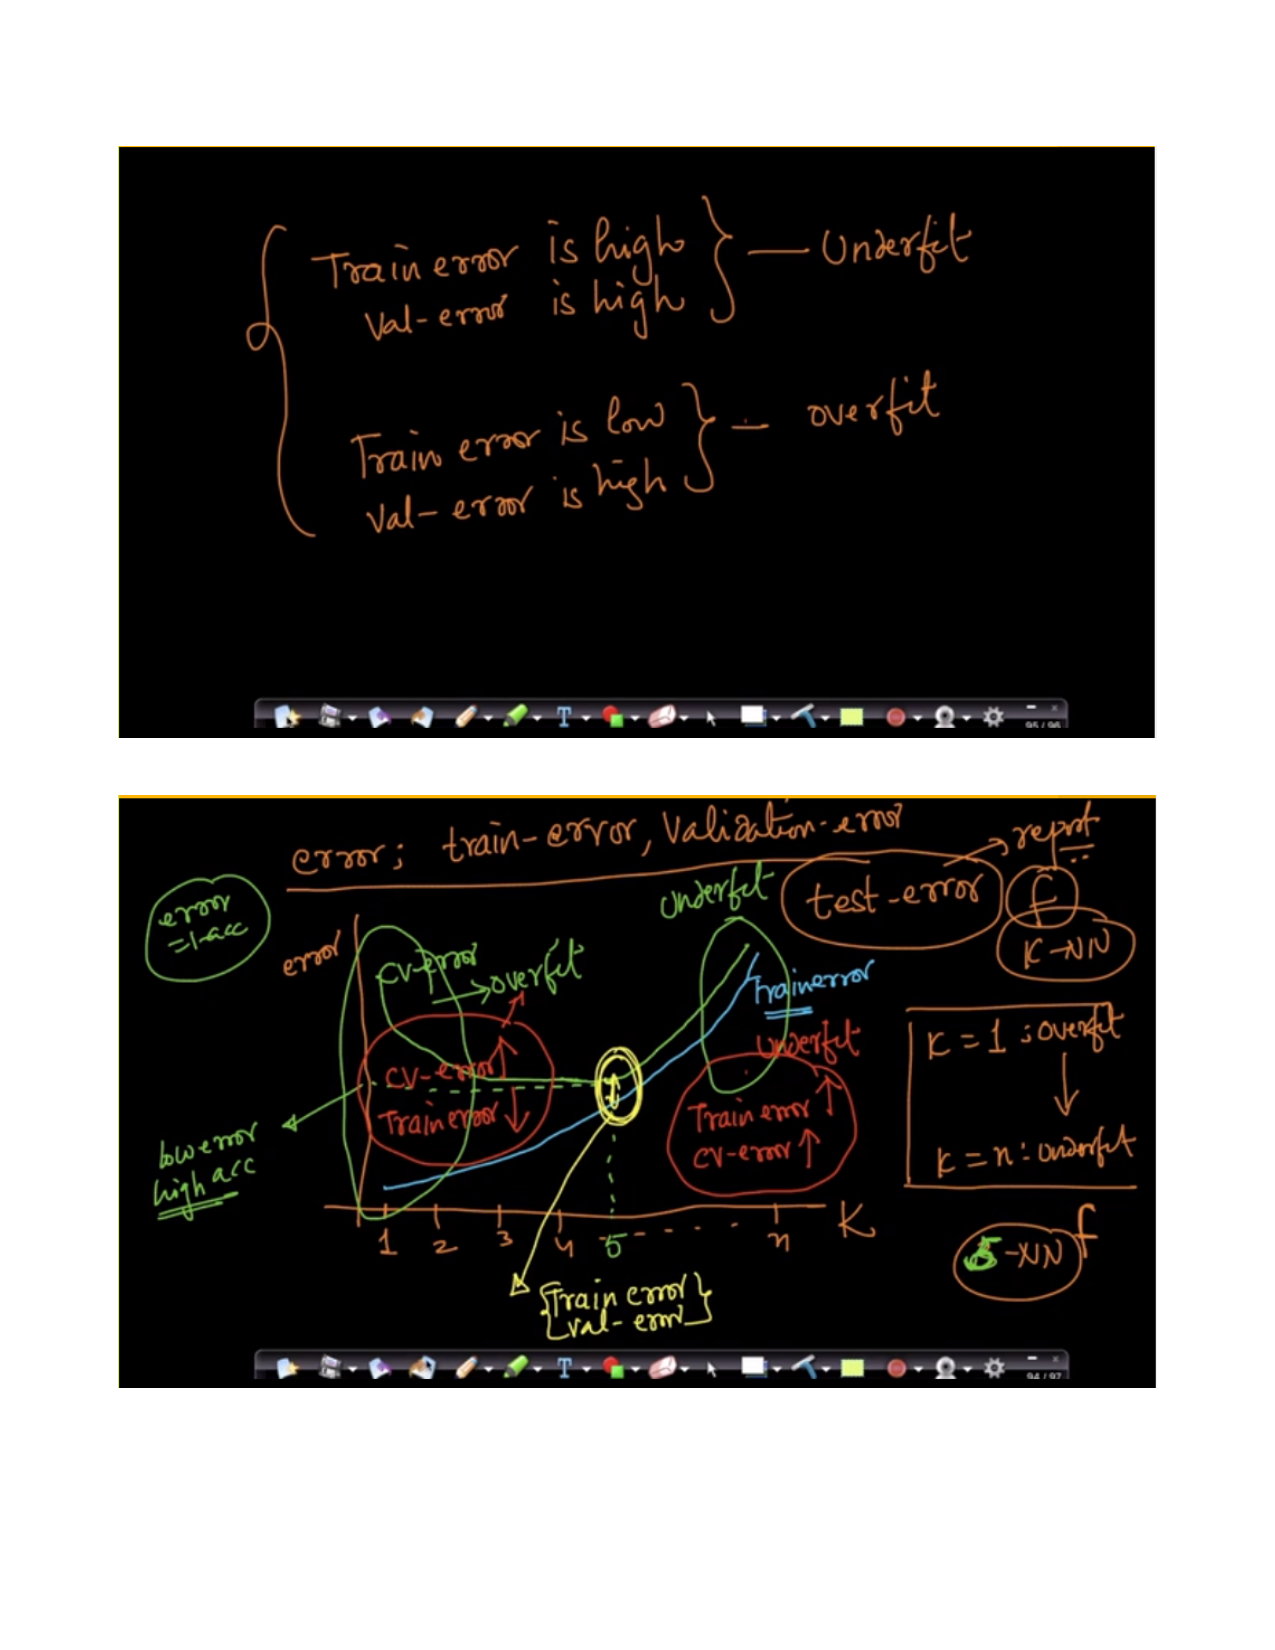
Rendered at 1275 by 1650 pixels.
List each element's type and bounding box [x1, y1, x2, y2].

picture [118, 795, 1157, 1388]
picture [118, 146, 1157, 738]
